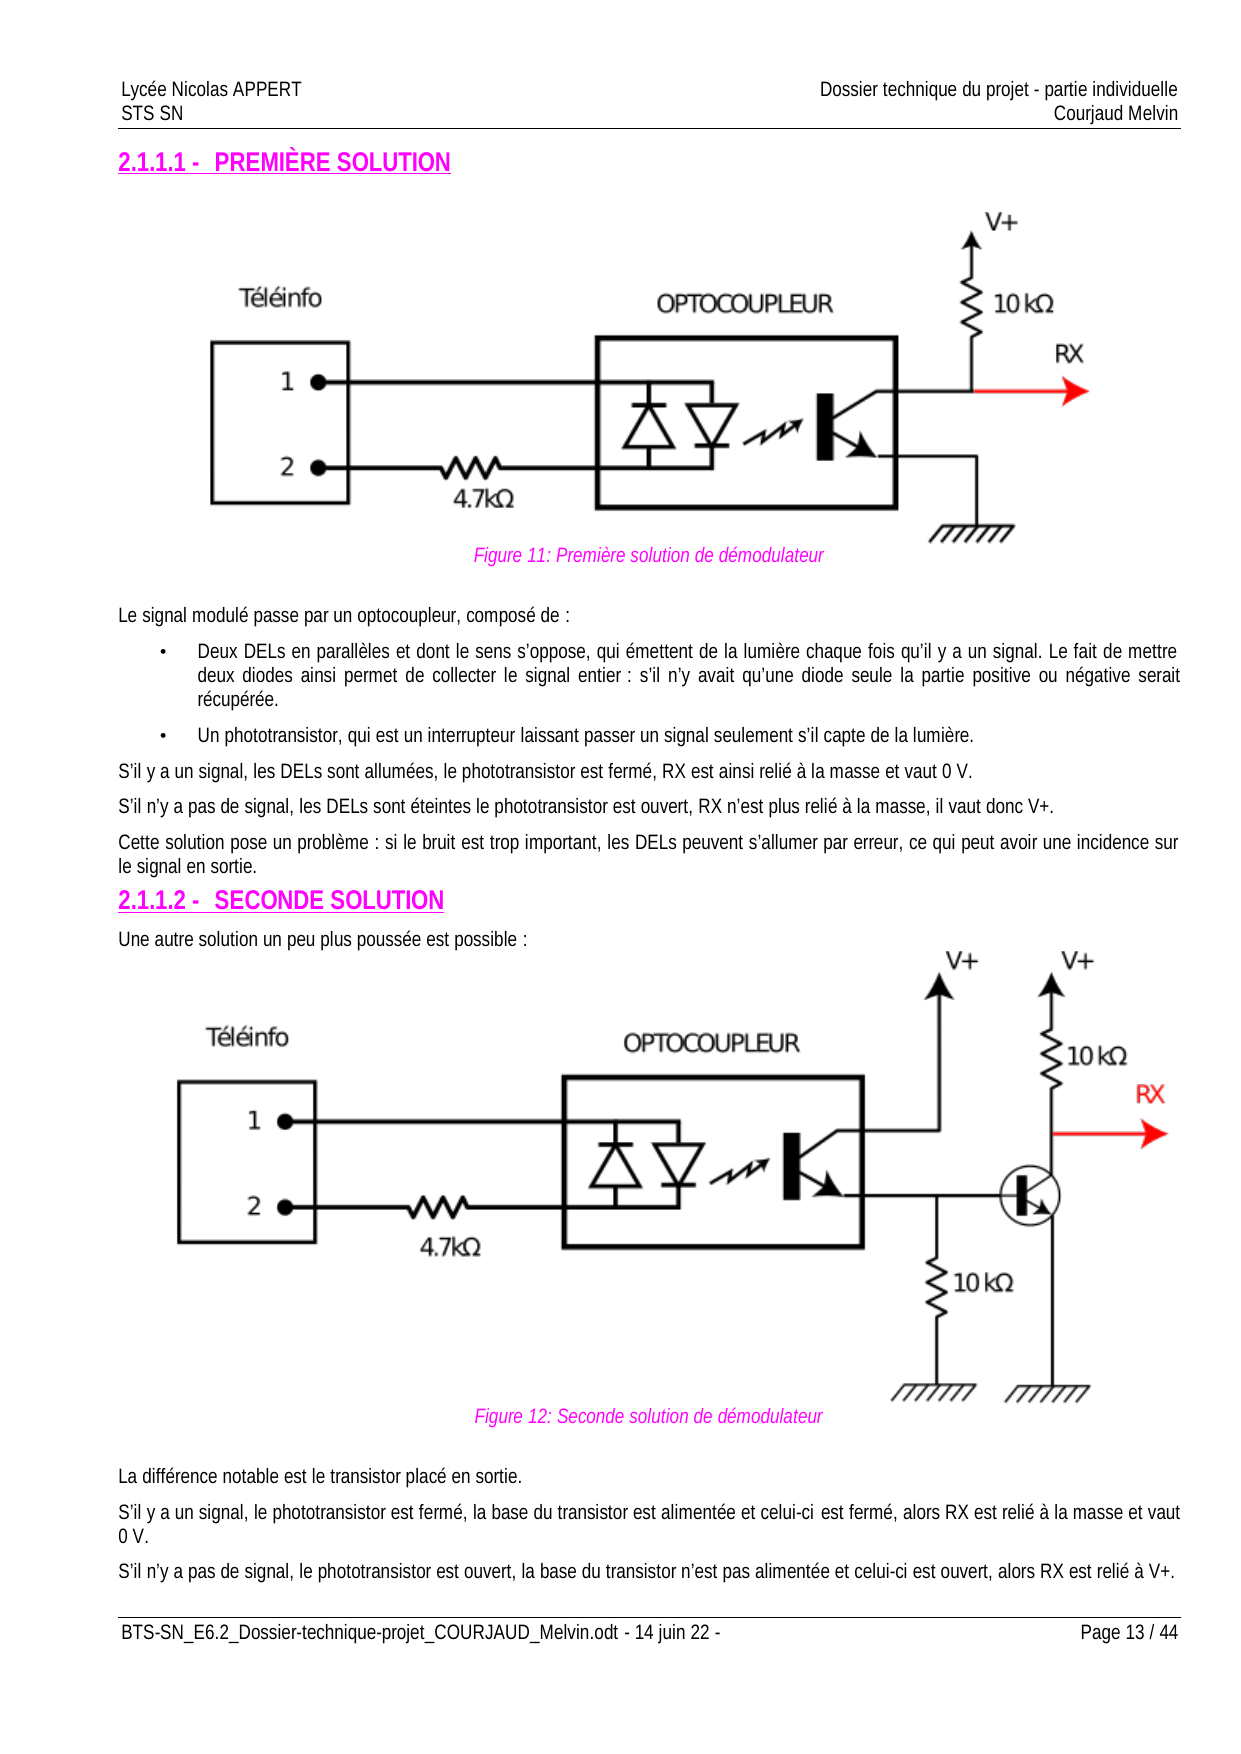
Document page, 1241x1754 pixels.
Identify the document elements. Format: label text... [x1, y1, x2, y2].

text Une autre solution un peu plus poussée est possible : [118, 927, 1181, 951]
text Figure 12: Seconde solution de démodulateur [129, 1404, 1170, 1428]
text La différence notable est le transistor placé en sortie. [118, 1464, 1181, 1488]
picture [129, 951, 1170, 1404]
list Deux DELs en parallèles et dont le sens s’oppose, qui émettent de la lumière chaque fois qu’il y a un signal. Le fait de mettre deux diodes ainsi permet de collecter le signal entier : s’il n’y avait qu’une diode seule la partie positive ou négative serait récupérée. [160, 639, 1181, 711]
list Un phototransistor, qui est un interrupteur laissant passer un signal seulement s’il capte de la lumière. [160, 723, 1181, 747]
text S’il y a un signal, le phototransistor est fermé, la base du transistor est alimentée et celui-ci est fermé, alors RX est relié à la masse et vaut 0 V. [118, 1500, 1181, 1548]
text Figure 11: Première solution de démodulateur [209, 544, 1090, 567]
text S’il y a un signal, les DELs sont allumées, le phototransistor est fermé, RX est ainsi relié à la masse et vaut 0 V. [118, 759, 1181, 783]
text Le signal modulé passe par un optocoupleur, composé de : [118, 603, 1181, 627]
picture [209, 212, 1091, 544]
text S’il n’y a pas de signal, les DELs sont éteintes le phototransistor est ouvert, RX n’est plus relié à la masse, il vaut donc V+. [118, 794, 1181, 818]
subtitle Seconde solution [118, 884, 1181, 915]
text S’il n’y a pas de signal, le phototransistor est ouvert, la base du transistor n’est pas alimentée et celui-ci est ouvert, alors RX est relié à V+. [118, 1559, 1181, 1583]
text Cette solution pose un problème : si le bruit est trop important, les DELs peuvent s’allumer par erreur, ce qui peut avoir une incidence sur le signal en sortie. [118, 830, 1181, 878]
subtitle Première solution [118, 145, 1181, 176]
